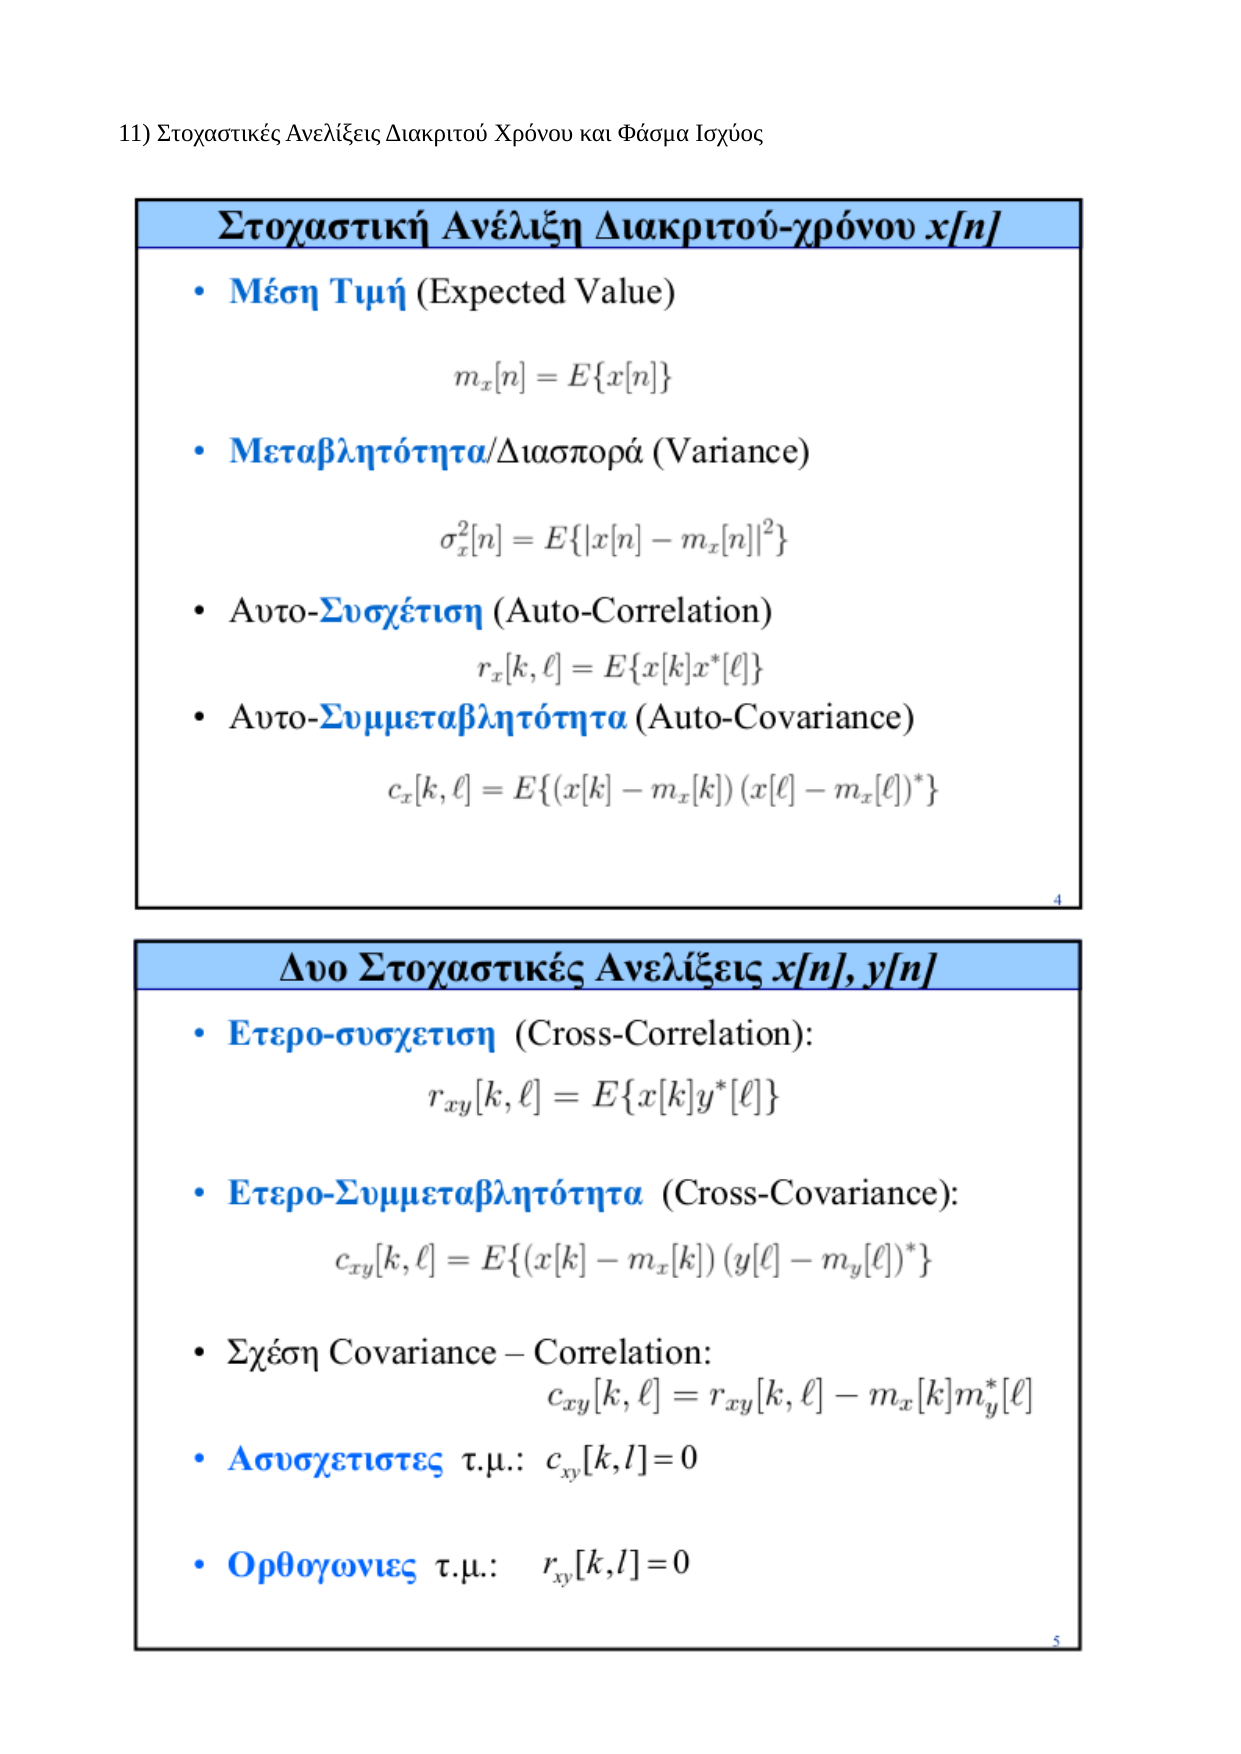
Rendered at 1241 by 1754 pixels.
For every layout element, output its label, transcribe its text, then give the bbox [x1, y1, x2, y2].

text 11) Στοχαστικές Ανελίξεις Διακριτού Χρόνου και Φάσμα Ισχύος [118, 118, 1122, 147]
picture [118, 175, 1123, 1661]
